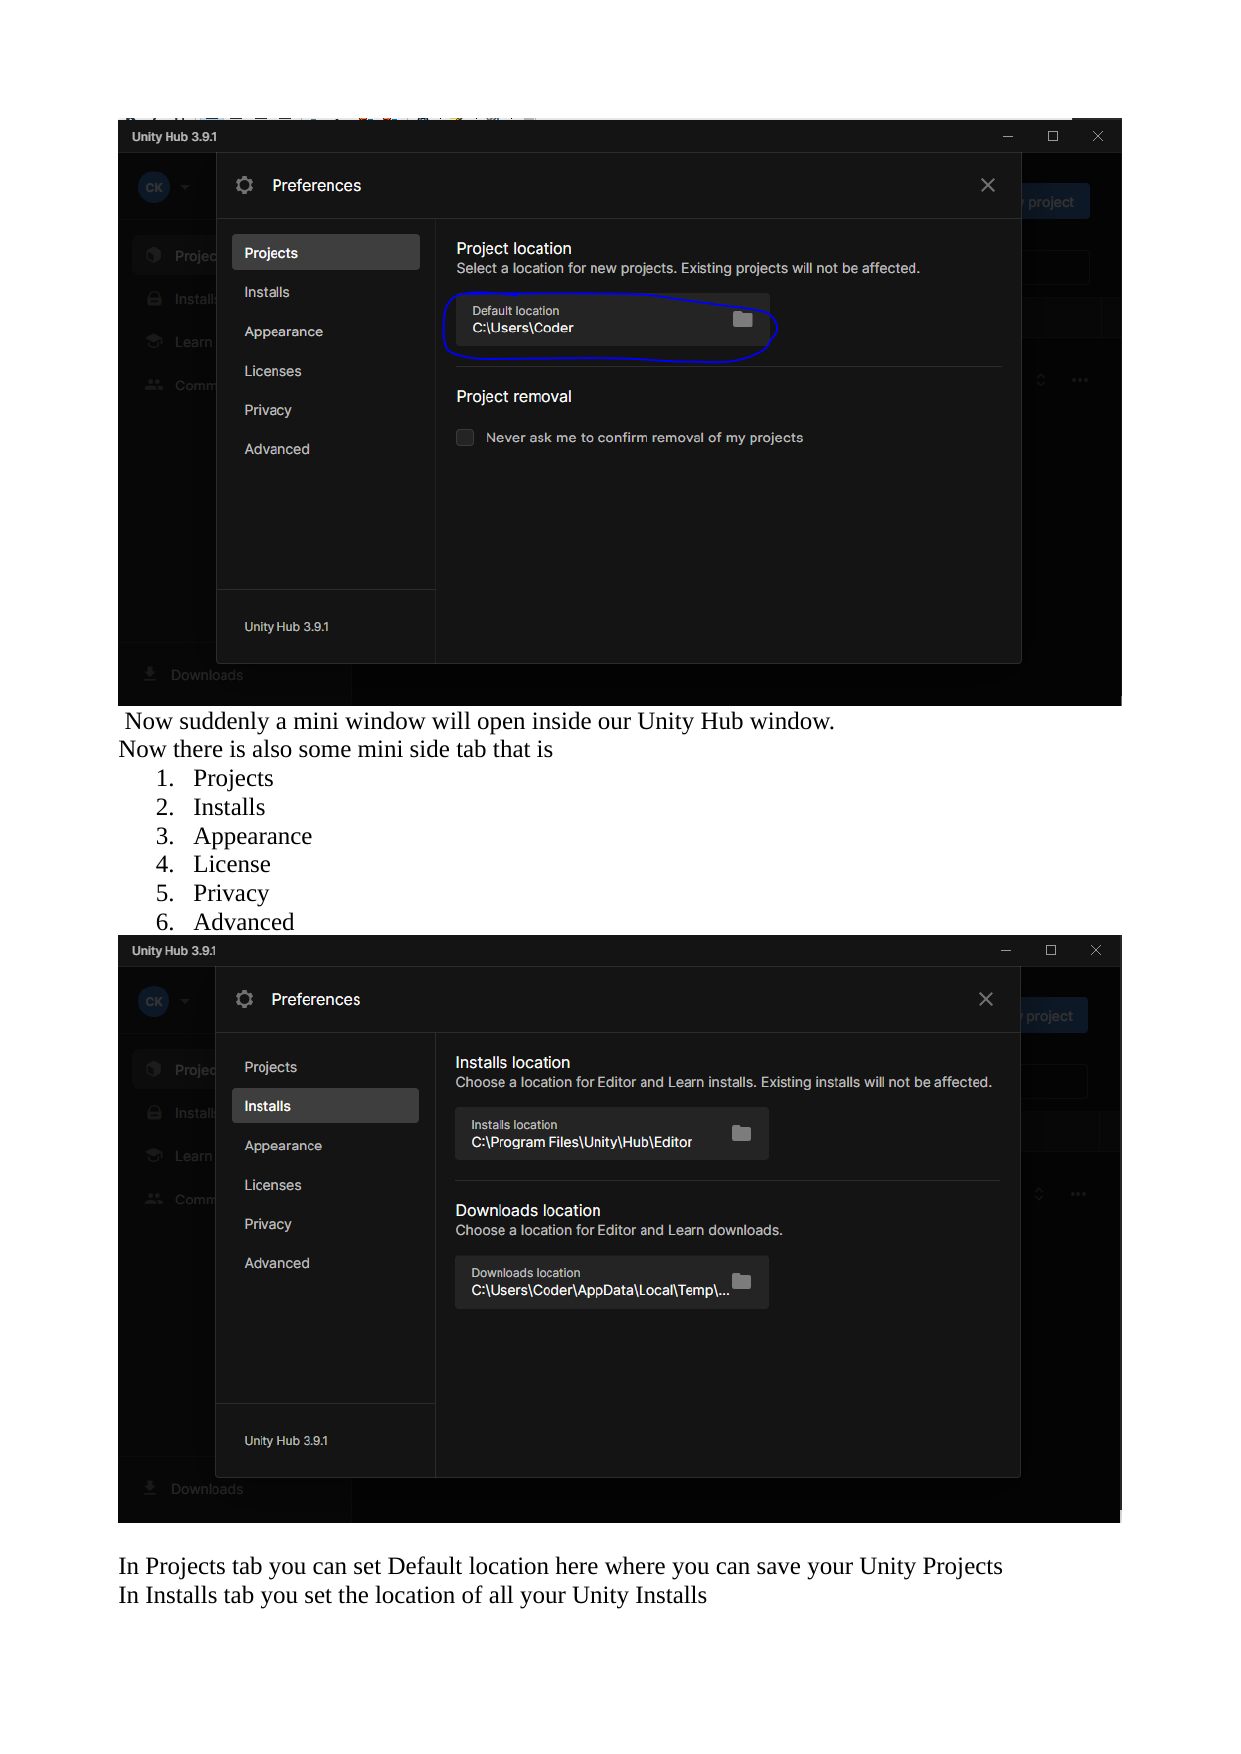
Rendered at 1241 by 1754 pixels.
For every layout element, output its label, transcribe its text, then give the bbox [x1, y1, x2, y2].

list Appearance [156, 821, 1122, 849]
list Privacy [156, 878, 1122, 907]
text In Installs tab you set the location of all your Unity Installs [118, 1580, 1122, 1609]
text Now there is also some mini side tab that is [118, 734, 1122, 763]
picture [118, 118, 1122, 706]
picture [118, 935, 1122, 1523]
list License [156, 849, 1122, 878]
text Now suddenly a mini window will open inside our Unity Hub window. [118, 706, 1122, 734]
text In Projects tab you can set Default location here where you can save your Unity Projects [118, 1551, 1122, 1580]
list Advanced [156, 907, 1122, 935]
list Projects [156, 763, 1122, 792]
list Installs [156, 792, 1122, 821]
